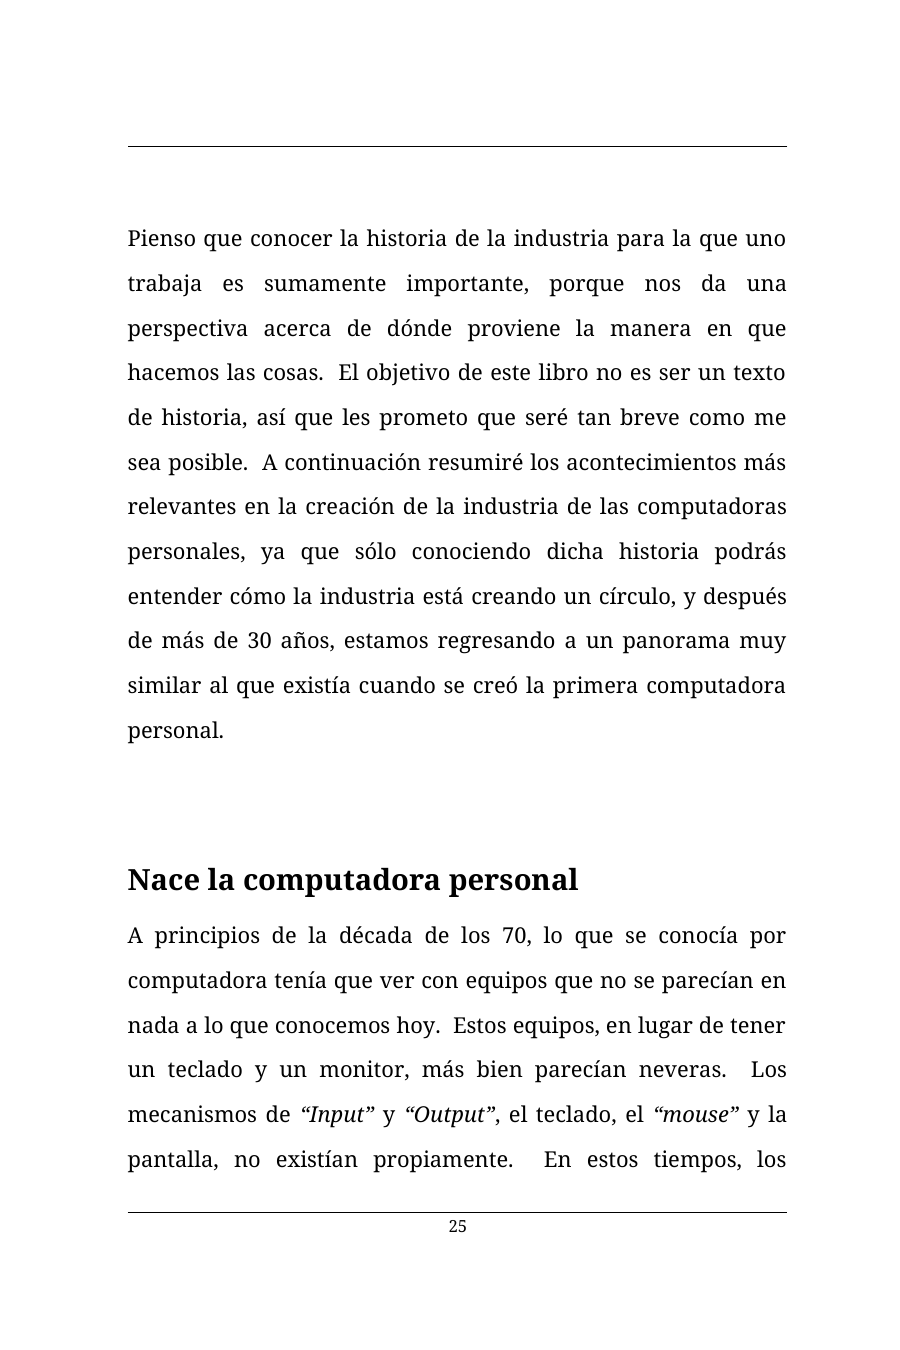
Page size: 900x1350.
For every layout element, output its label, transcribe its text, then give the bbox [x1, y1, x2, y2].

subtitle Nace la computadora personal [127, 859, 787, 899]
text A principios de la década de los 70, lo que se conocía por computadora tenía que ver con equipos que no se parecían en nada a lo que conocemos hoy. Estos equipos, en lugar de tener un teclado y un monitor, más bien parecían neveras. Los mecanismos de “Input” y “Output”, el teclado, el “mouse” y la pantalla, no existían propiamente. En estos tiempos, los [127, 920, 787, 1173]
text Pienso que conocer la historia de la industria para la que uno trabaja es sumamente importante, porque nos da una perspectiva acerca de dónde proviene la manera en que hacemos las cosas. El objetivo de este libro no es ser un texto de historia, así que les prometo que seré tan breve como me sea posible. A continuación resumiré los acontecimientos más relevantes en la creación de la industria de las computadoras personales, ya que sólo conociendo dicha historia podrás entender cómo la industria está creando un círculo, y después de más de 30 años, estamos regresando a un panorama muy similar al que existía cuando se creó la primera computadora personal. [127, 223, 787, 744]
